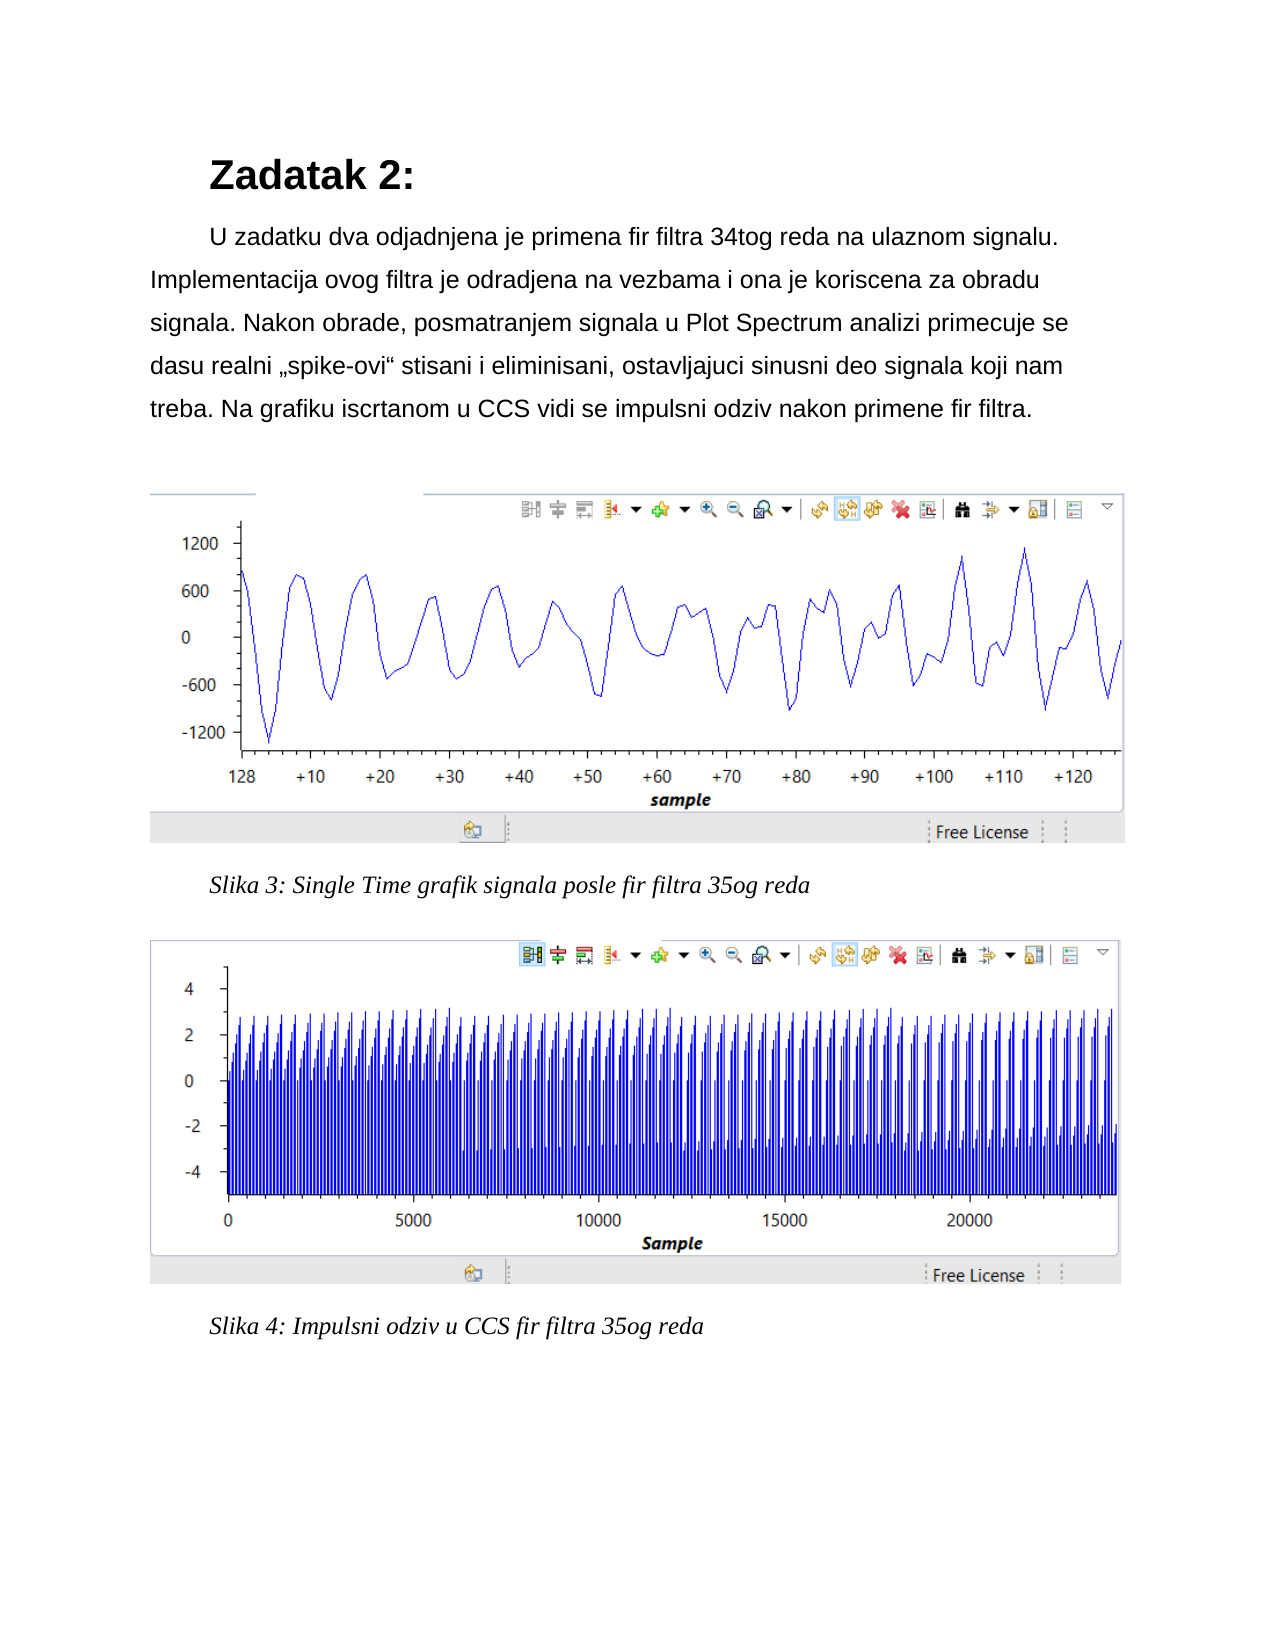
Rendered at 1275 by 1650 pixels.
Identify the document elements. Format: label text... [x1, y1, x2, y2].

picture [150, 493, 1125, 843]
text Slika 3: Single Time grafik signala posle fir filtra 35og reda [150, 843, 1125, 898]
text Zadatak 2: [150, 150, 1125, 198]
text U zadatku dva odjadnjena je primena fir filtra 34tog reda na ulaznom signalu. Implementacija ovog filtra je odradjena na vezbama i ona je koriscena za obradu signala. Nakon obrade, posmatranjem signala u Plot Spectrum analizi primecuje se dasu realni „spike-ovi“ stisani i eliminisani, ostavljajuci sinusni deo signala koji nam treba. Na grafiku iscrtanom u CCS vidi se impulsni odziv nakon primene fir filtra. [150, 222, 1125, 423]
picture [150, 940, 1125, 1284]
text Slika 4: Impulsni odziv u CCS fir filtra 35og reda [150, 1284, 1125, 1339]
